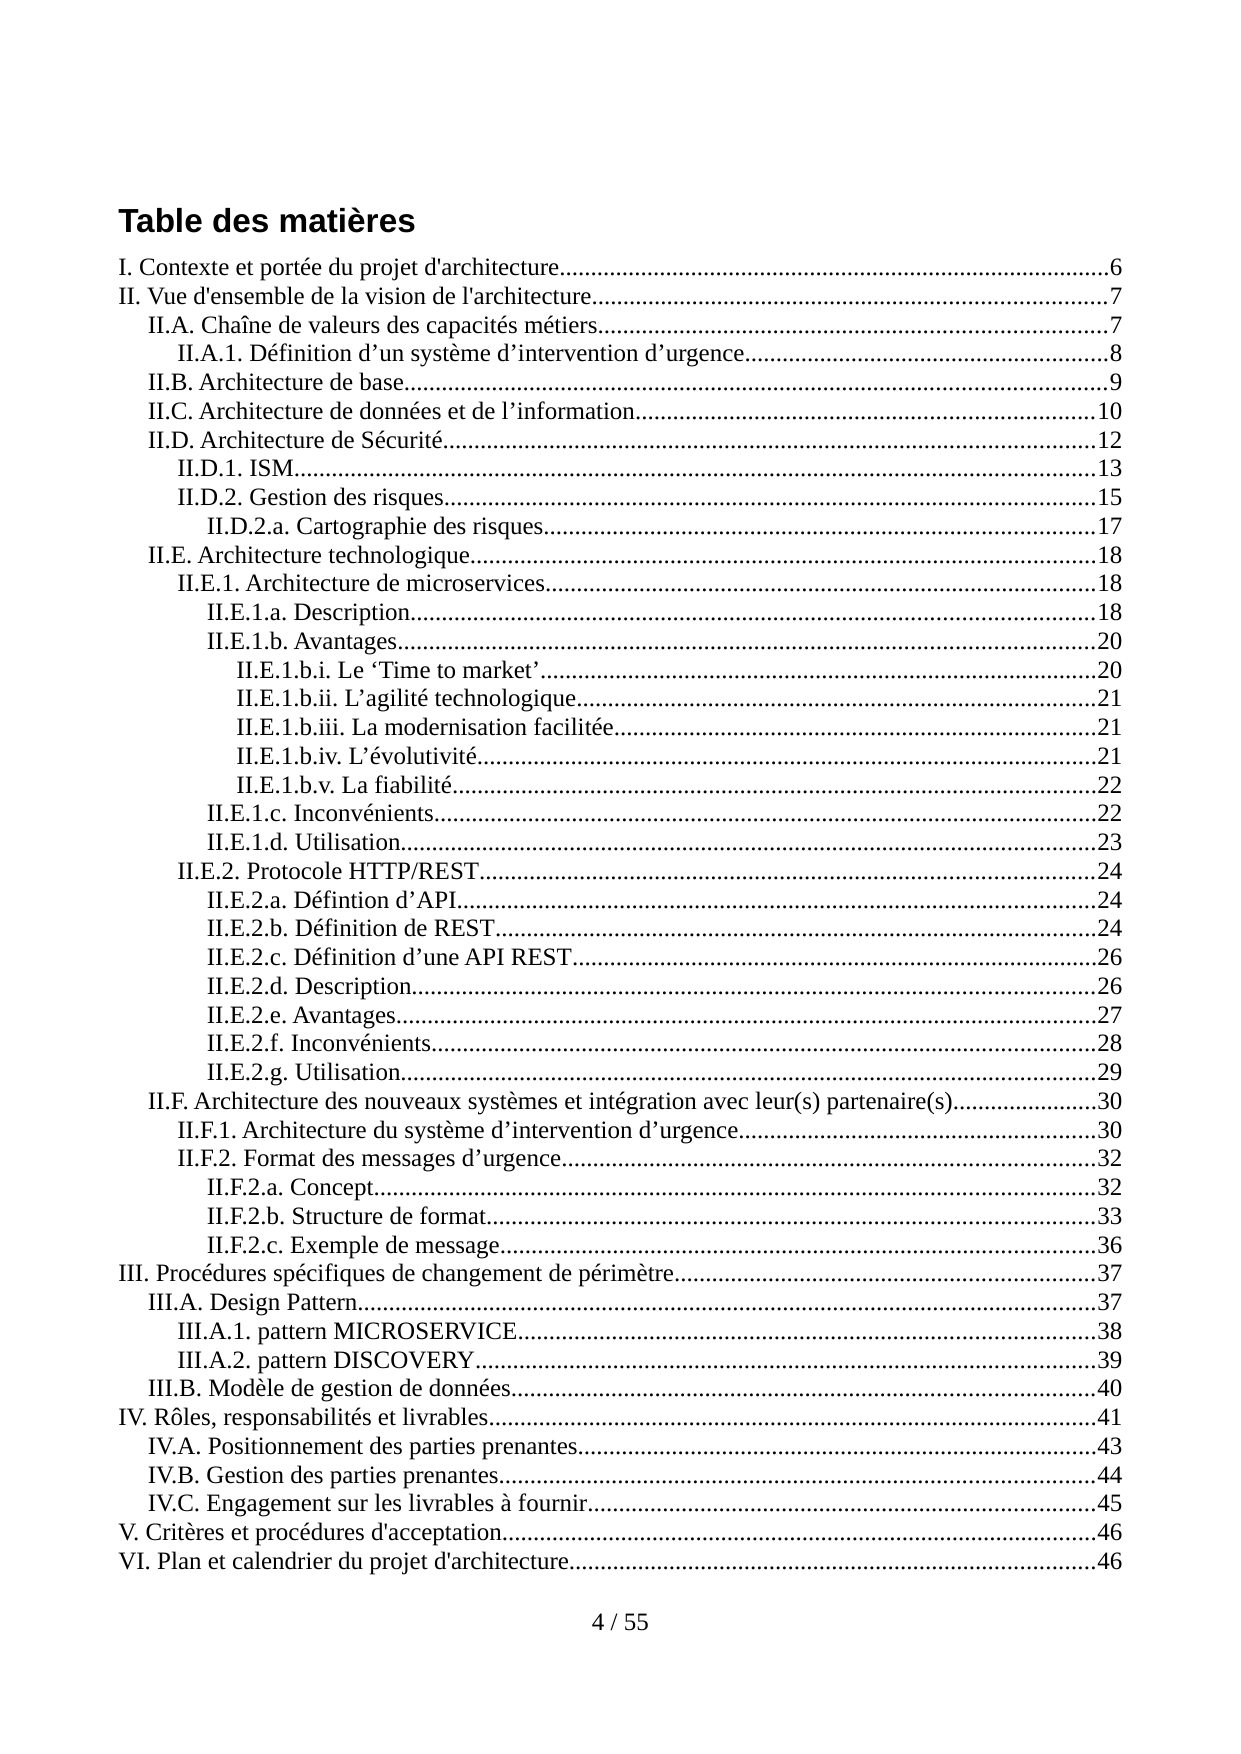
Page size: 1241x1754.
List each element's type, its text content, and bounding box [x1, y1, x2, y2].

text II.E.1.b. Avantages 20 [207, 626, 1122, 655]
text VI. Plan et calendrier du projet d'architecture 46 [118, 1546, 1122, 1575]
text IV.A. Positionnement des parties prenantes 43 [148, 1431, 1122, 1460]
text II.E.2.a. Défintion d’API 24 [207, 885, 1122, 913]
text IV. Rôles, responsabilités et livrables 41 [118, 1402, 1122, 1431]
text II.E.2.f. Inconvénients 28 [207, 1028, 1122, 1057]
text II.E.1.b.ii. L’agilité technologique 21 [236, 683, 1122, 712]
text II.D.1. ISM 13 [177, 453, 1122, 482]
text II.A. Chaîne de valeurs des capacités métiers 7 [148, 310, 1122, 338]
text II.E.2.d. Description 26 [207, 971, 1122, 1000]
text II.F.2.a. Concept 32 [207, 1172, 1122, 1201]
text III. Procédures spécifiques de changement de périmètre 37 [118, 1258, 1122, 1287]
text II.E.1.b.iv. L’évolutivité 21 [236, 741, 1122, 770]
text II.D. Architecture de Sécurité 12 [148, 425, 1122, 453]
text III.A.1. pattern MICROSERVICE 38 [177, 1316, 1122, 1345]
text II.D.2.a. Cartographie des risques 17 [207, 511, 1122, 540]
text III.A.2. pattern DISCOVERY 39 [177, 1345, 1122, 1373]
text IV.C. Engagement sur les livrables à fournir 45 [148, 1488, 1122, 1517]
text II.E.1.a. Description 18 [207, 597, 1122, 626]
text II.F.2. Format des messages d’urgence 32 [177, 1143, 1122, 1172]
text II.E.2.g. Utilisation 29 [207, 1057, 1122, 1086]
text II.E.1. Architecture de microservices 18 [177, 568, 1122, 597]
text I. Contexte et portée du projet d'architecture 6 [118, 252, 1122, 281]
text III.A. Design Pattern 37 [148, 1287, 1122, 1316]
text II.E.1.d. Utilisation 23 [207, 827, 1122, 856]
text II.E.1.b.i. Le ‘Time to market’ 20 [236, 655, 1122, 683]
text II.E.2.b. Définition de REST 24 [207, 913, 1122, 942]
text II.E. Architecture technologique 18 [148, 540, 1122, 568]
text II.E.2. Protocole HTTP/REST 24 [177, 856, 1122, 885]
text II. Vue d'ensemble de la vision de l'architecture 7 [118, 281, 1122, 310]
text II.F.2.c. Exemple de message 36 [207, 1230, 1122, 1258]
text IV.B. Gestion des parties prenantes 44 [148, 1460, 1122, 1488]
text II.F.1. Architecture du système d’intervention d’urgence 30 [177, 1115, 1122, 1143]
text II.F.2.b. Structure de format 33 [207, 1201, 1122, 1230]
text II.F. Architecture des nouveaux systèmes et intégration avec leur(s) partenaire(s) 30 [148, 1086, 1122, 1115]
text II.E.1.b.iii. La modernisation facilitée 21 [236, 712, 1122, 741]
text II.E.1.c. Inconvénients 22 [207, 798, 1122, 827]
text II.E.2.c. Définition d’une API REST 26 [207, 942, 1122, 971]
text V. Critères et procédures d'acceptation 46 [118, 1517, 1122, 1546]
text III.B. Modèle de gestion de données 40 [148, 1373, 1122, 1402]
text II.B. Architecture de base 9 [148, 367, 1122, 396]
text II.E.1.b.v. La fiabilité 22 [236, 770, 1122, 798]
text II.A.1. Définition d’un système d’intervention d’urgence 8 [177, 338, 1122, 367]
text II.E.2.e. Avantages 27 [207, 1000, 1122, 1028]
text II.C. Architecture de données et de l’information 10 [148, 396, 1122, 425]
subtitle Table des matières [118, 201, 1122, 240]
text II.D.2. Gestion des risques 15 [177, 482, 1122, 511]
